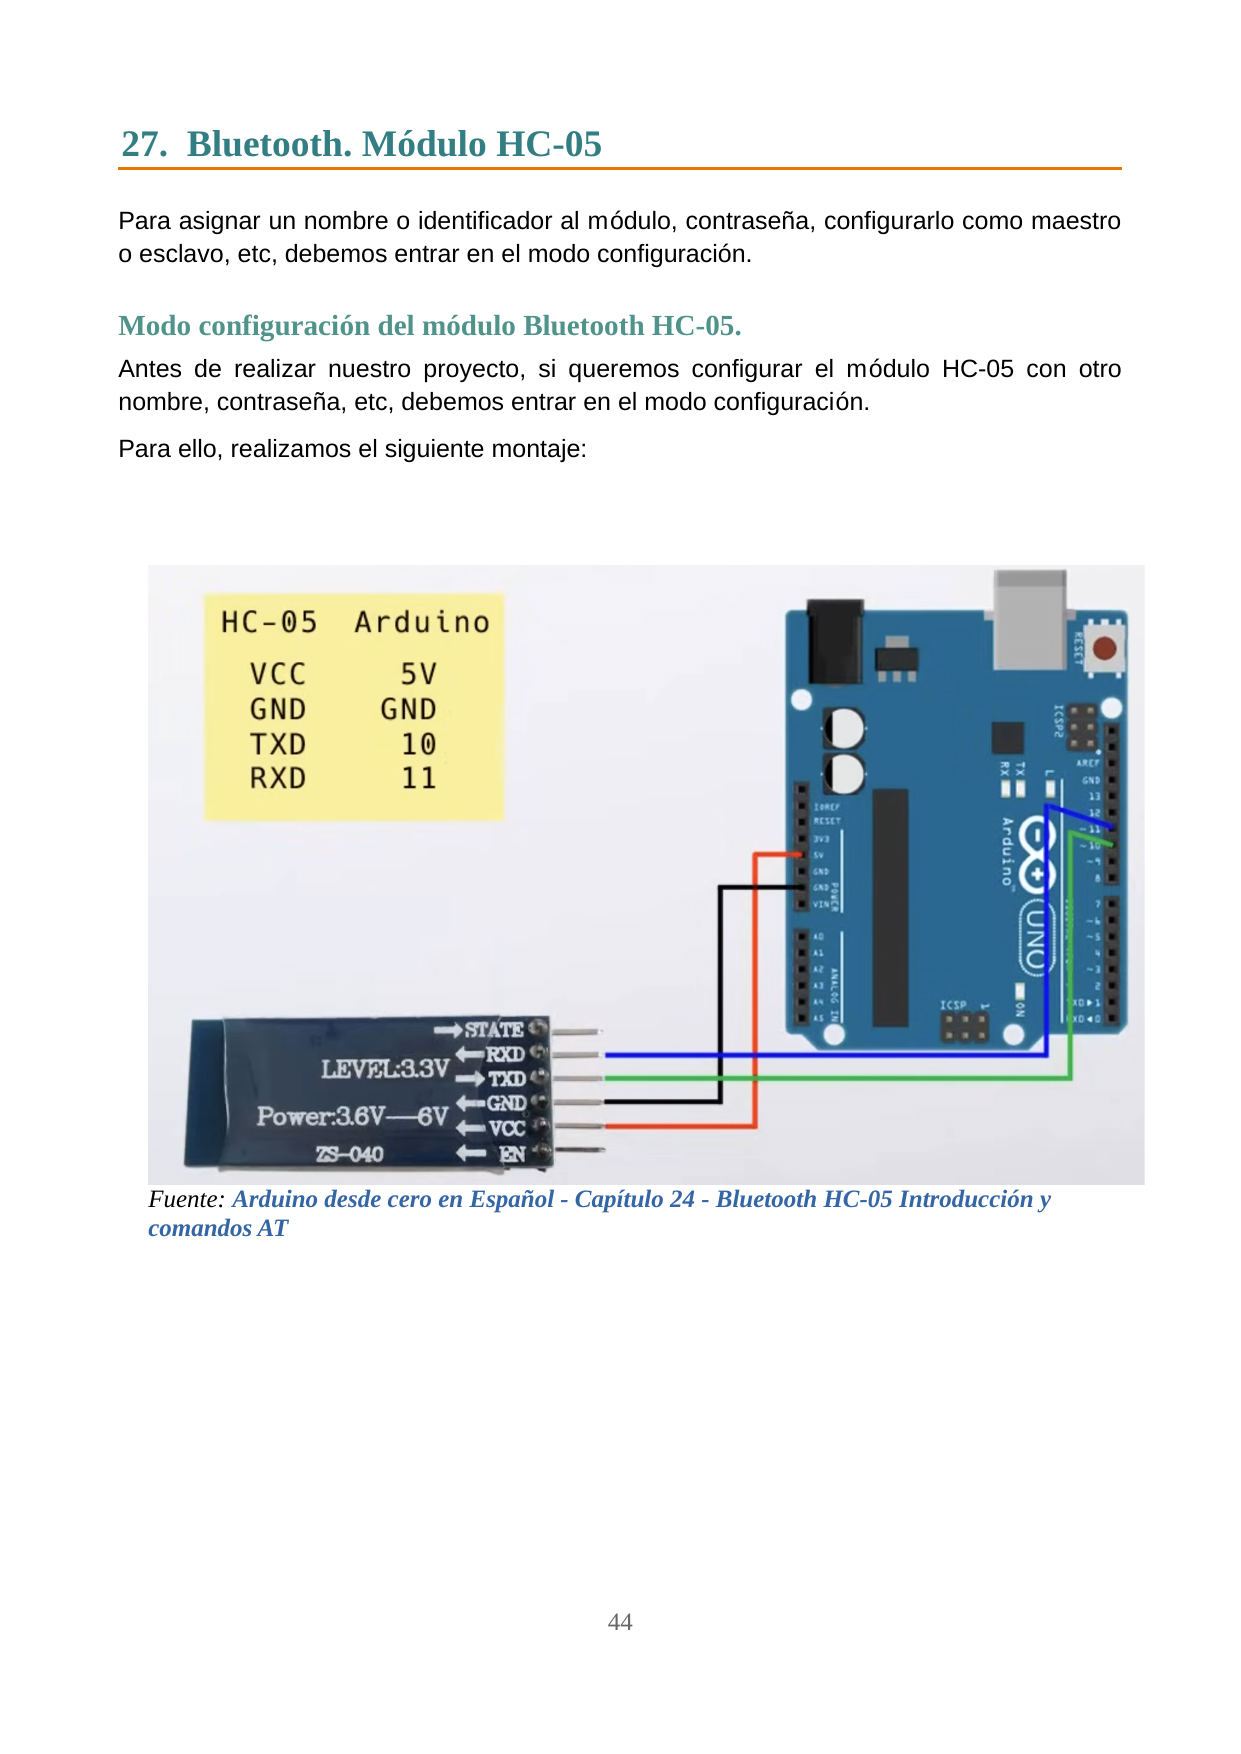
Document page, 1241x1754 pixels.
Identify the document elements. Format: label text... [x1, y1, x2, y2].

text Para ello, realizamos el siguiente montaje: [118, 434, 1122, 463]
subtitle Bluetooth. Módulo HC-05 [118, 118, 1122, 167]
picture [148, 565, 1145, 1185]
text Fuente: Arduino desde cero en Español - Capítulo 24 - Bluetooth HC-05 Introducción y comandos AT [148, 1185, 1144, 1242]
subtitle Modo configuración del módulo Bluetooth HC-05. [118, 308, 1122, 341]
text Antes de realizar nuestro proyecto, si queremos configurar el módulo HC-05 con otro nombre, contraseña, etc, debemos entrar en el modo configuración. [118, 354, 1122, 416]
text Para asignar un nombre o identificador al módulo, contraseña, configurarlo como maestro o esclavo, etc, debemos entrar en el modo configuración. [118, 206, 1122, 268]
